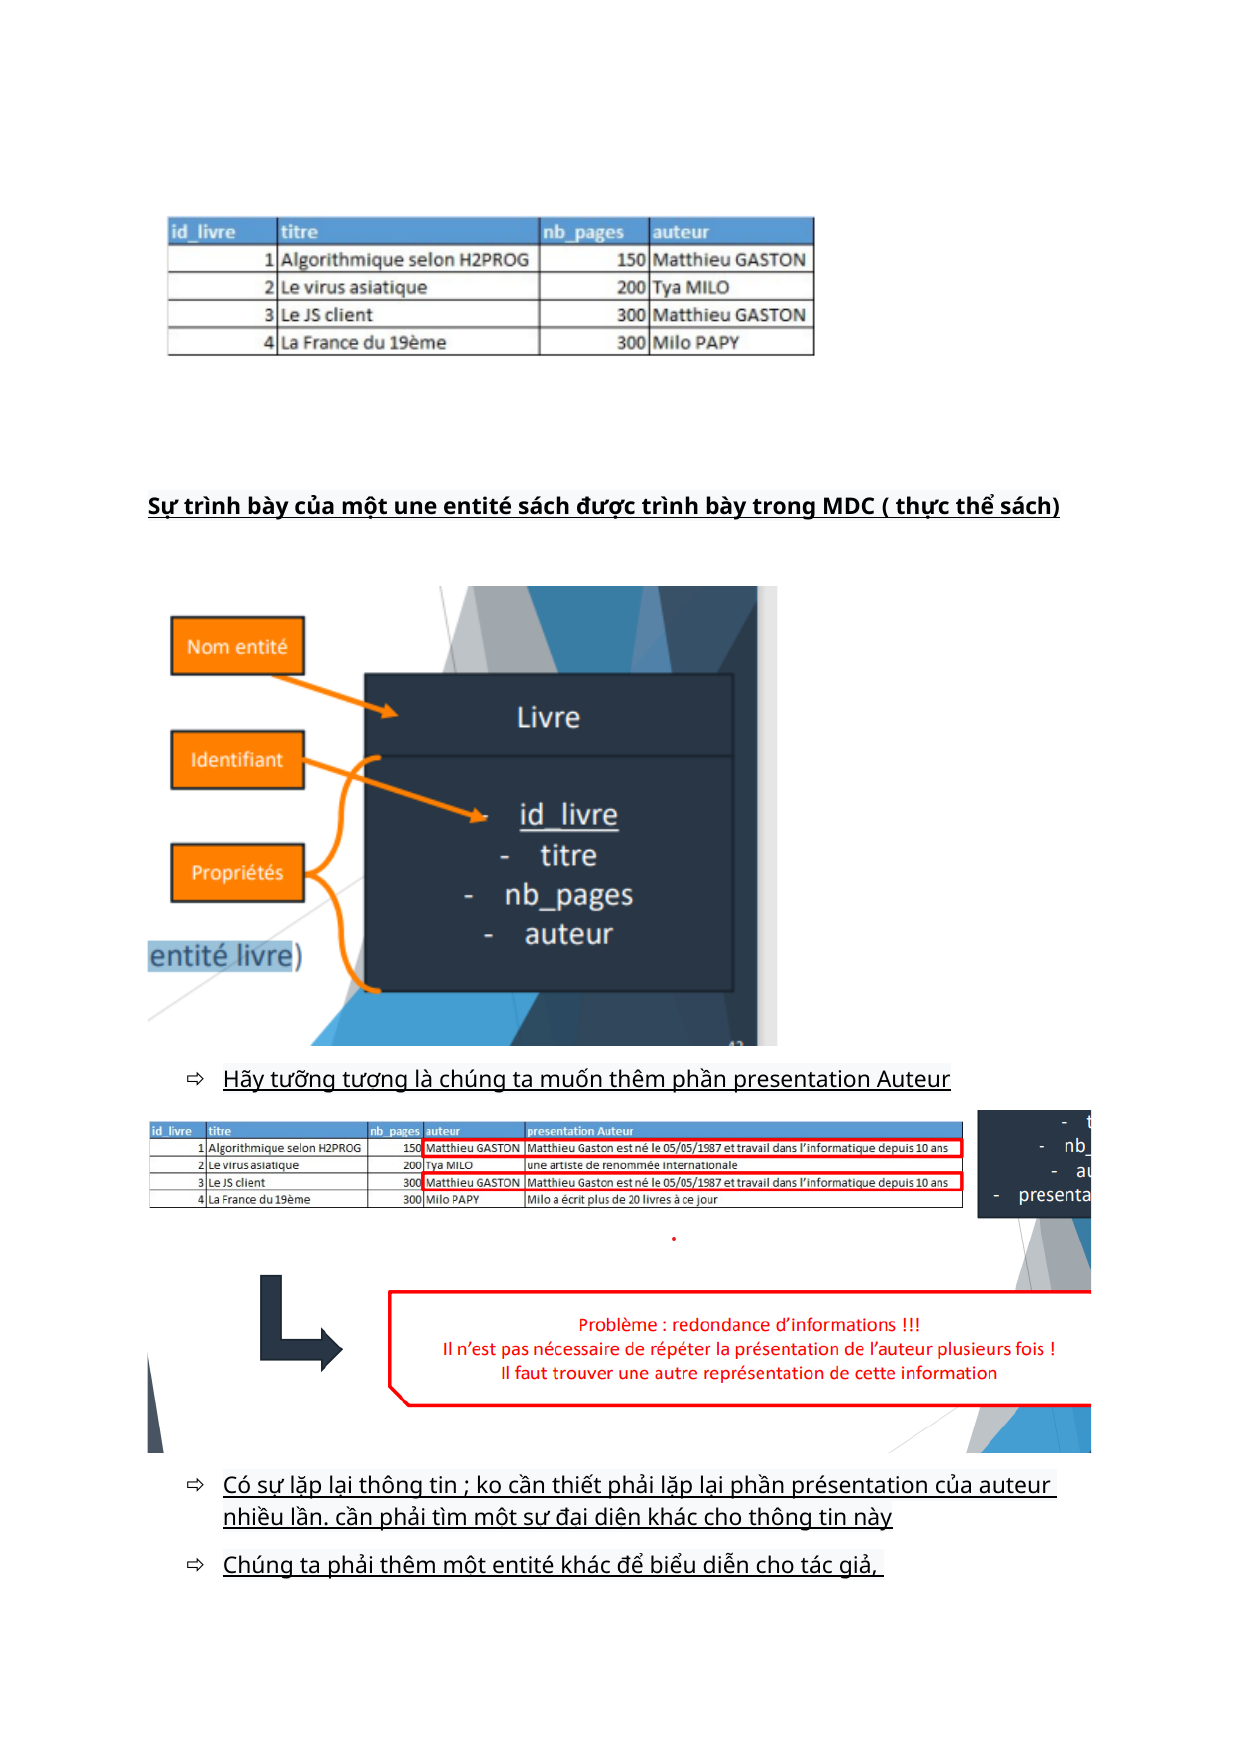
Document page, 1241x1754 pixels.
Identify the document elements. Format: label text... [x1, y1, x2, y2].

list Hãy tưỡng tượng là chúng ta muốn thêm phần presentation Auteur [185, 1063, 1093, 1094]
list Có sự lặp lại thông tin ; ko cần thiết phải lặp lại phần présentation của auteur nhiều lần. cần phải tìm một sự đại diện khác cho thông tin này [185, 1469, 1093, 1532]
list Chúng ta phải thêm một entité khác để biểu diễn cho tác giả, [185, 1548, 1093, 1580]
list Sự trình bày của một une entité sách được trình bày trong MDC ( thực thể sách) [148, 490, 1093, 521]
